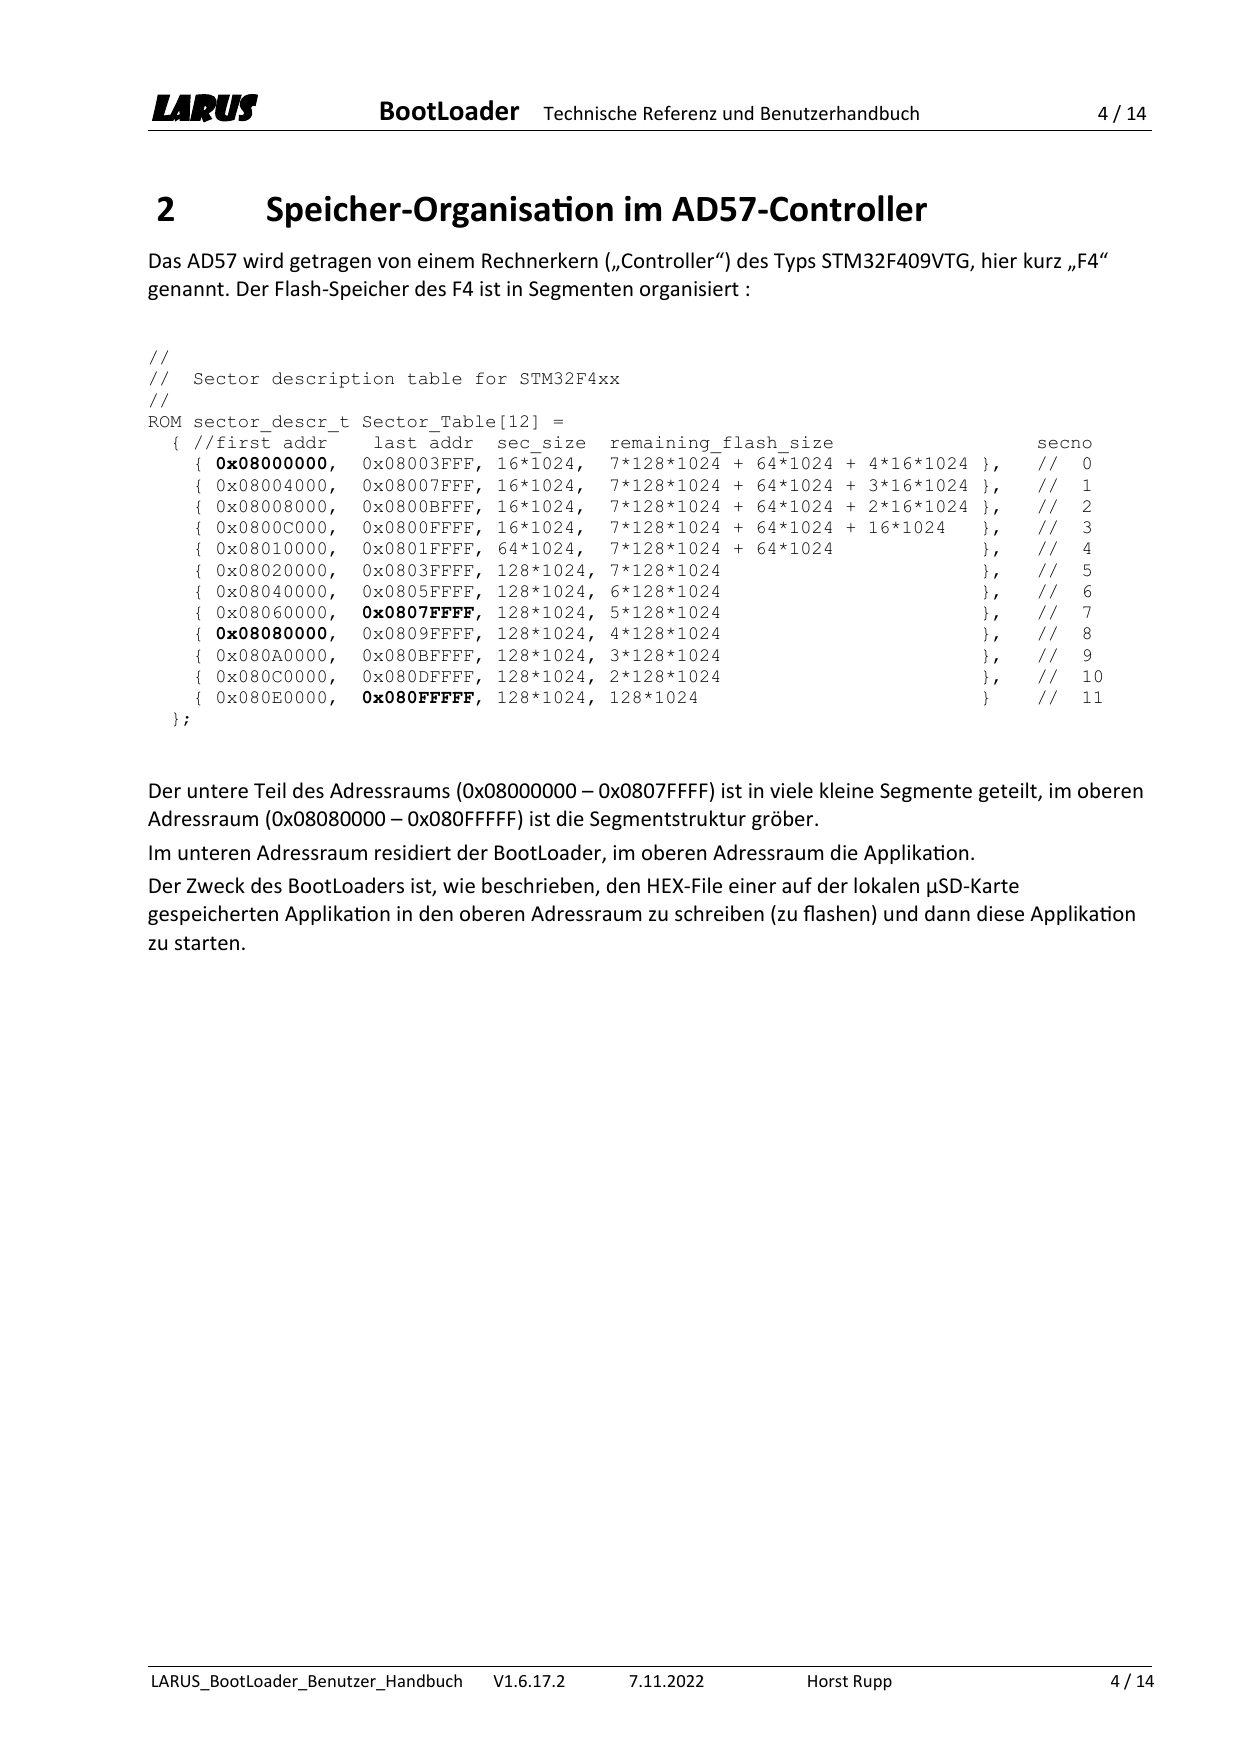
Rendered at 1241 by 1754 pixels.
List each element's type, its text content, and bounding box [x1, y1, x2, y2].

text Das AD57 wird getragen von einem Rechnerkern („Controller“) des Typs STM32F409VTG, hier kurz „F4“ genannt. Der Flash-Speicher des F4 ist in Segmenten organisiert : [148, 247, 1152, 303]
text { 0x08004000, 0x08007FFF, 16*1024, 7*128*1024 + 64*1024 + 3*16*1024 }, // 1 [148, 475, 1140, 497]
text { 0x08020000, 0x0803FFFF, 128*1024, 7*128*1024 }, // 5 [148, 560, 1140, 582]
text { 0x080C0000, 0x080DFFFF, 128*1024, 2*128*1024 }, // 10 [148, 667, 1140, 688]
text { 0x08040000, 0x0805FFFF, 128*1024, 6*128*1024 }, // 6 [148, 582, 1140, 603]
text // Sector description table for STM32F4xx [148, 369, 1140, 390]
text { //first addr last addr sec_size remaining_flash_size secno [148, 433, 1140, 454]
text { 0x080E0000, 0x080FFFFF, 128*1024, 128*1024 } // 11 [148, 688, 1140, 709]
text // [148, 390, 1140, 412]
text Im unteren Adressraum residiert der BootLoader, im oberen Adressraum die Applikation. [148, 838, 1152, 866]
text { 0x08000000, 0x08003FFF, 16*1024, 7*128*1024 + 64*1024 + 4*16*1024 }, // 0 [148, 454, 1140, 475]
text Der Zweck des BootLoaders ist, wie beschrieben, den HEX-File einer auf der lokalen µSD-Karte gespeicherten Applikation in den oberen Adressraum zu schreiben (zu flashen) und dann diese Applikation zu starten. [148, 872, 1152, 956]
text // [148, 348, 1140, 369]
text { 0x08060000, 0x0807FFFF, 128*1024, 5*128*1024 }, // 7 [148, 603, 1140, 624]
text }; [148, 709, 1140, 730]
text { 0x08080000, 0x0809FFFF, 128*1024, 4*128*1024 }, // 8 [148, 624, 1140, 645]
text ROM sector_descr_t Sector_Table[12] = [148, 412, 1140, 433]
text { 0x080A0000, 0x080BFFFF, 128*1024, 3*128*1024 }, // 9 [148, 645, 1140, 667]
text Der untere Teil des Adressraums (0x08000000 – 0x0807FFFF) ist in viele kleine Segmente geteilt, im oberen Adressraum (0x08080000 – 0x080FFFFF) ist die Segmentstruktur gröber. [148, 776, 1152, 832]
text { 0x08010000, 0x0801FFFF, 64*1024, 7*128*1024 + 64*1024 }, // 4 [148, 539, 1140, 560]
subtitle Speicher-Organisation im AD57-Controller [148, 185, 1128, 231]
text { 0x08008000, 0x0800BFFF, 16*1024, 7*128*1024 + 64*1024 + 2*16*1024 }, // 2 [148, 497, 1140, 518]
text { 0x0800C000, 0x0800FFFF, 16*1024, 7*128*1024 + 64*1024 + 16*1024 }, // 3 [148, 518, 1140, 539]
